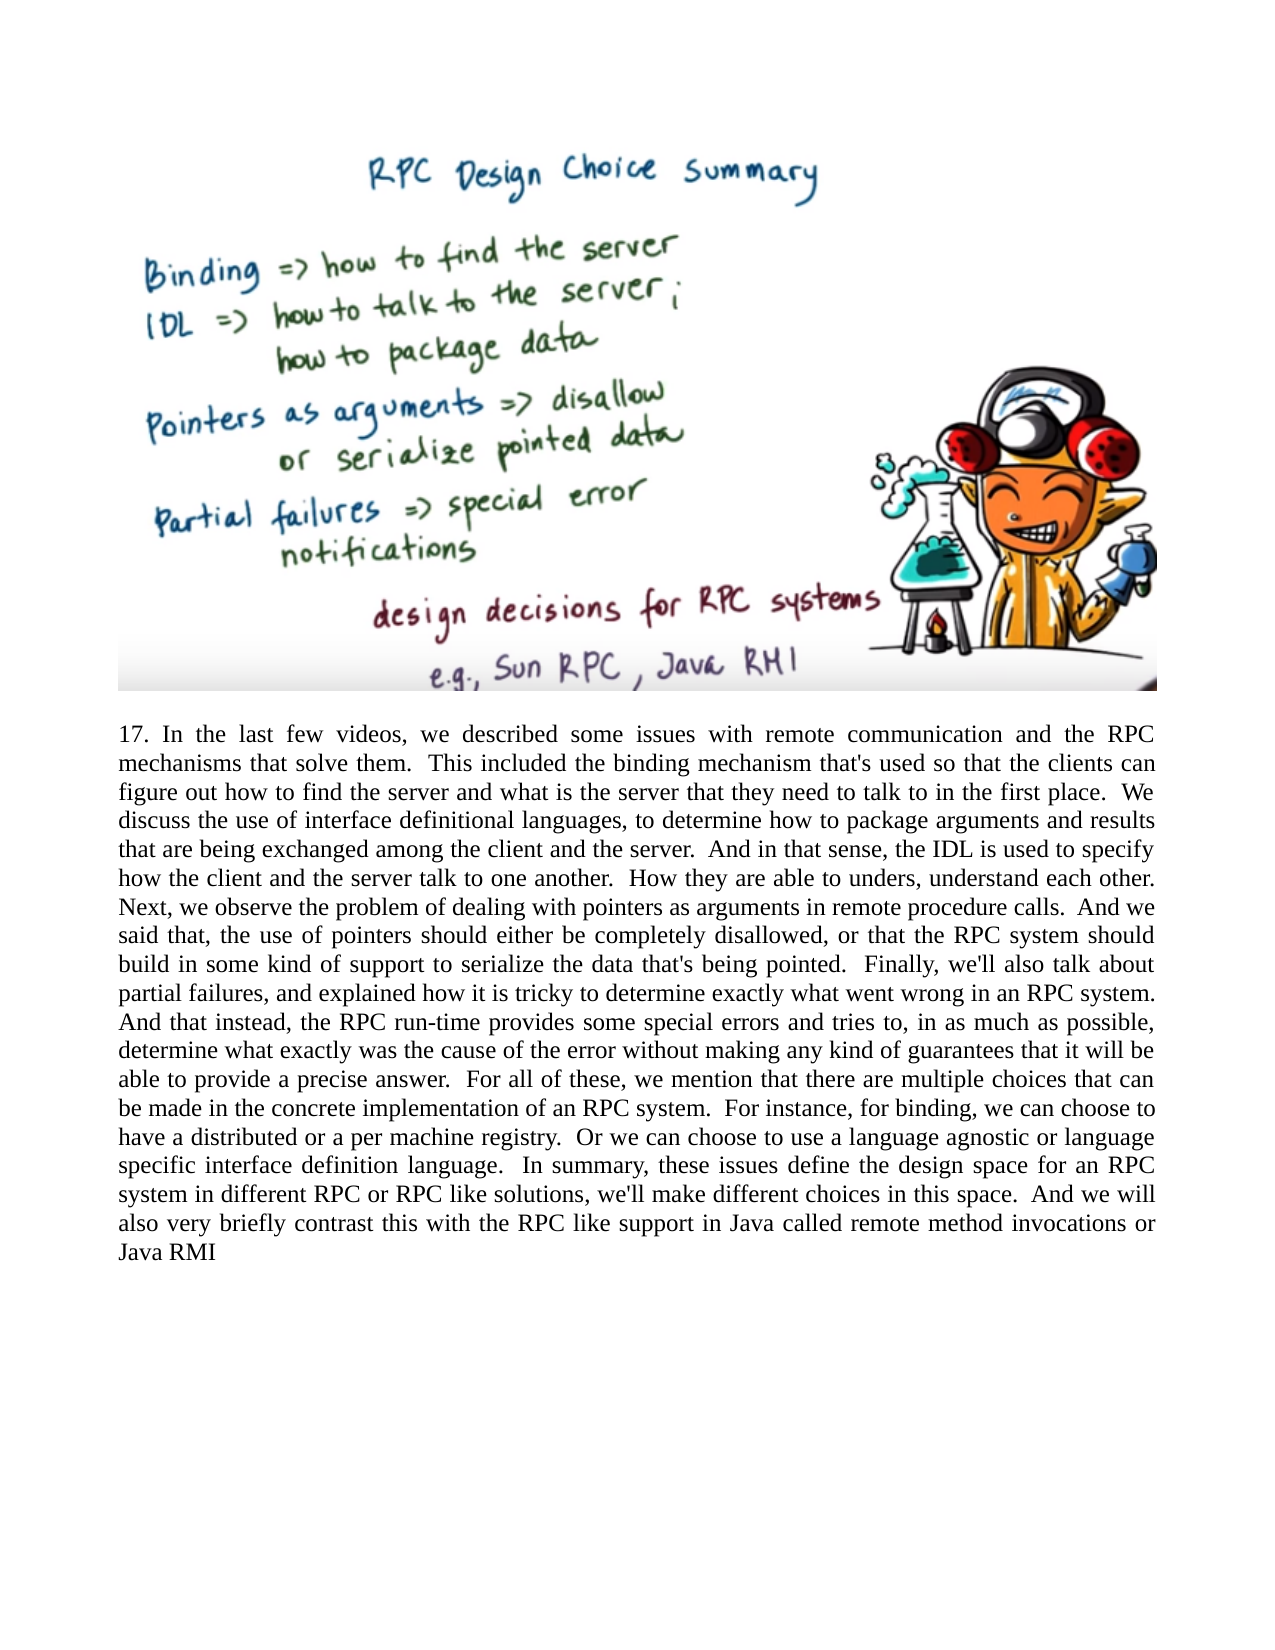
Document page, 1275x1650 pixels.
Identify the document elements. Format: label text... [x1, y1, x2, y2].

picture [118, 146, 1157, 691]
text 17. In the last few videos, we described some issues with remote communication and the RPC mechanisms that solve them. This included the binding mechanism that's used so that the clients can figure out how to find the server and what is the server that they need to talk to in the first place. We discuss the use of interface definitional languages, to determine how to package arguments and results that are being exchanged among the client and the server. And in that sense, the IDL is used to specify how the client and the server talk to one another. How they are able to unders, understand each other. Next, we observe the problem of dealing with pointers as arguments in remote procedure calls. And we said that, the use of pointers should either be completely disallowed, or that the RPC system should build in some kind of support to serialize the data that's being pointed. Finally, we'll also talk about partial failures, and explained how it is tricky to determine exactly what went wrong in an RPC system. And that instead, the RPC run-time provides some special errors and tries to, in as much as possible, determine what exactly was the cause of the error without making any kind of guarantees that it will be able to provide a precise answer. For all of these, we mention that there are multiple choices that can be made in the concrete implementation of an RPC system. For instance, for binding, we can choose to have a distributed or a per machine registry. Or we can choose to use a language agnostic or language specific interface definition language. In summary, these issues define the design space for an RPC system in different RPC or RPC like solutions, we'll make different choices in this space. And we will also very briefly contrast this with the RPC like support in Java called remote method invocations or Java RMI [118, 719, 1157, 1266]
